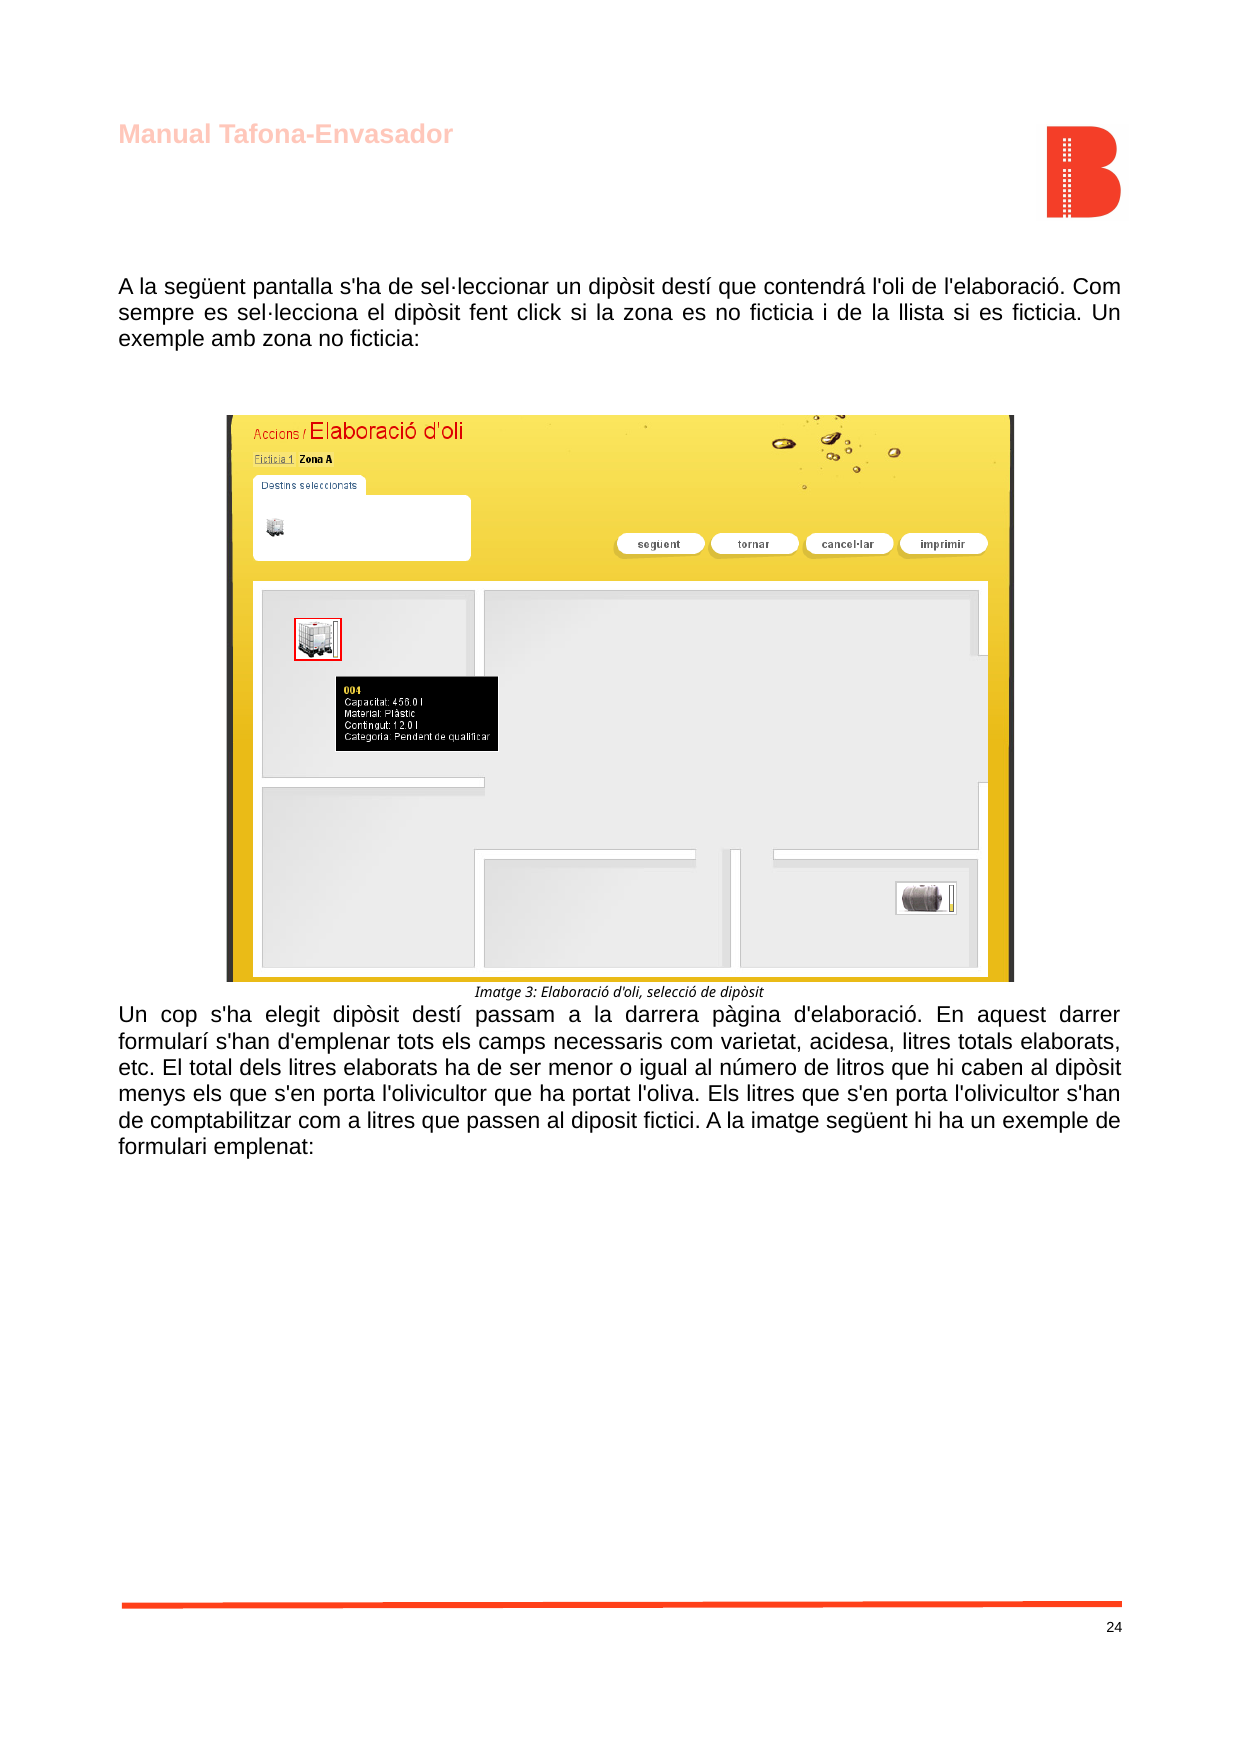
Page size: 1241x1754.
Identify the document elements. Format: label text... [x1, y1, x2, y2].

text Un cop s'ha elegit dipòsit destí passam a la darrera pàgina d'elaboració. En aquest darrer formularí s'han d'emplenar tots els camps necessaris com varietat, acidesa, litres totals elaborats, etc. El total dels litres elaborats ha de ser menor o igual al número de litros que hi caben al dipòsit menys els que s'en porta l'olivicultor que ha portat l'oliva. Els litres que s'en porta l'olivicultor s'han de comptabilitzar com a litres que passen al diposit fictici. A la imatge següent hi ha un exemple de formulari emplenat: [118, 516, 1122, 1159]
picture [226, 415, 1015, 982]
picture [1036, 124, 1130, 221]
text Imatge 3: Elaboració d'oli, selecció de dipòsit [226, 982, 1014, 1001]
text A la següent pantalla s'ha de sel·leccionar un dipòsit destí que contendrá l'oli de l'elaboració. Com sempre es sel·lecciona el dipòsit fent click si la zona es no ficticia i de la llista si es ficticia. Un exemple amb zona no ficticia: [118, 273, 1122, 352]
